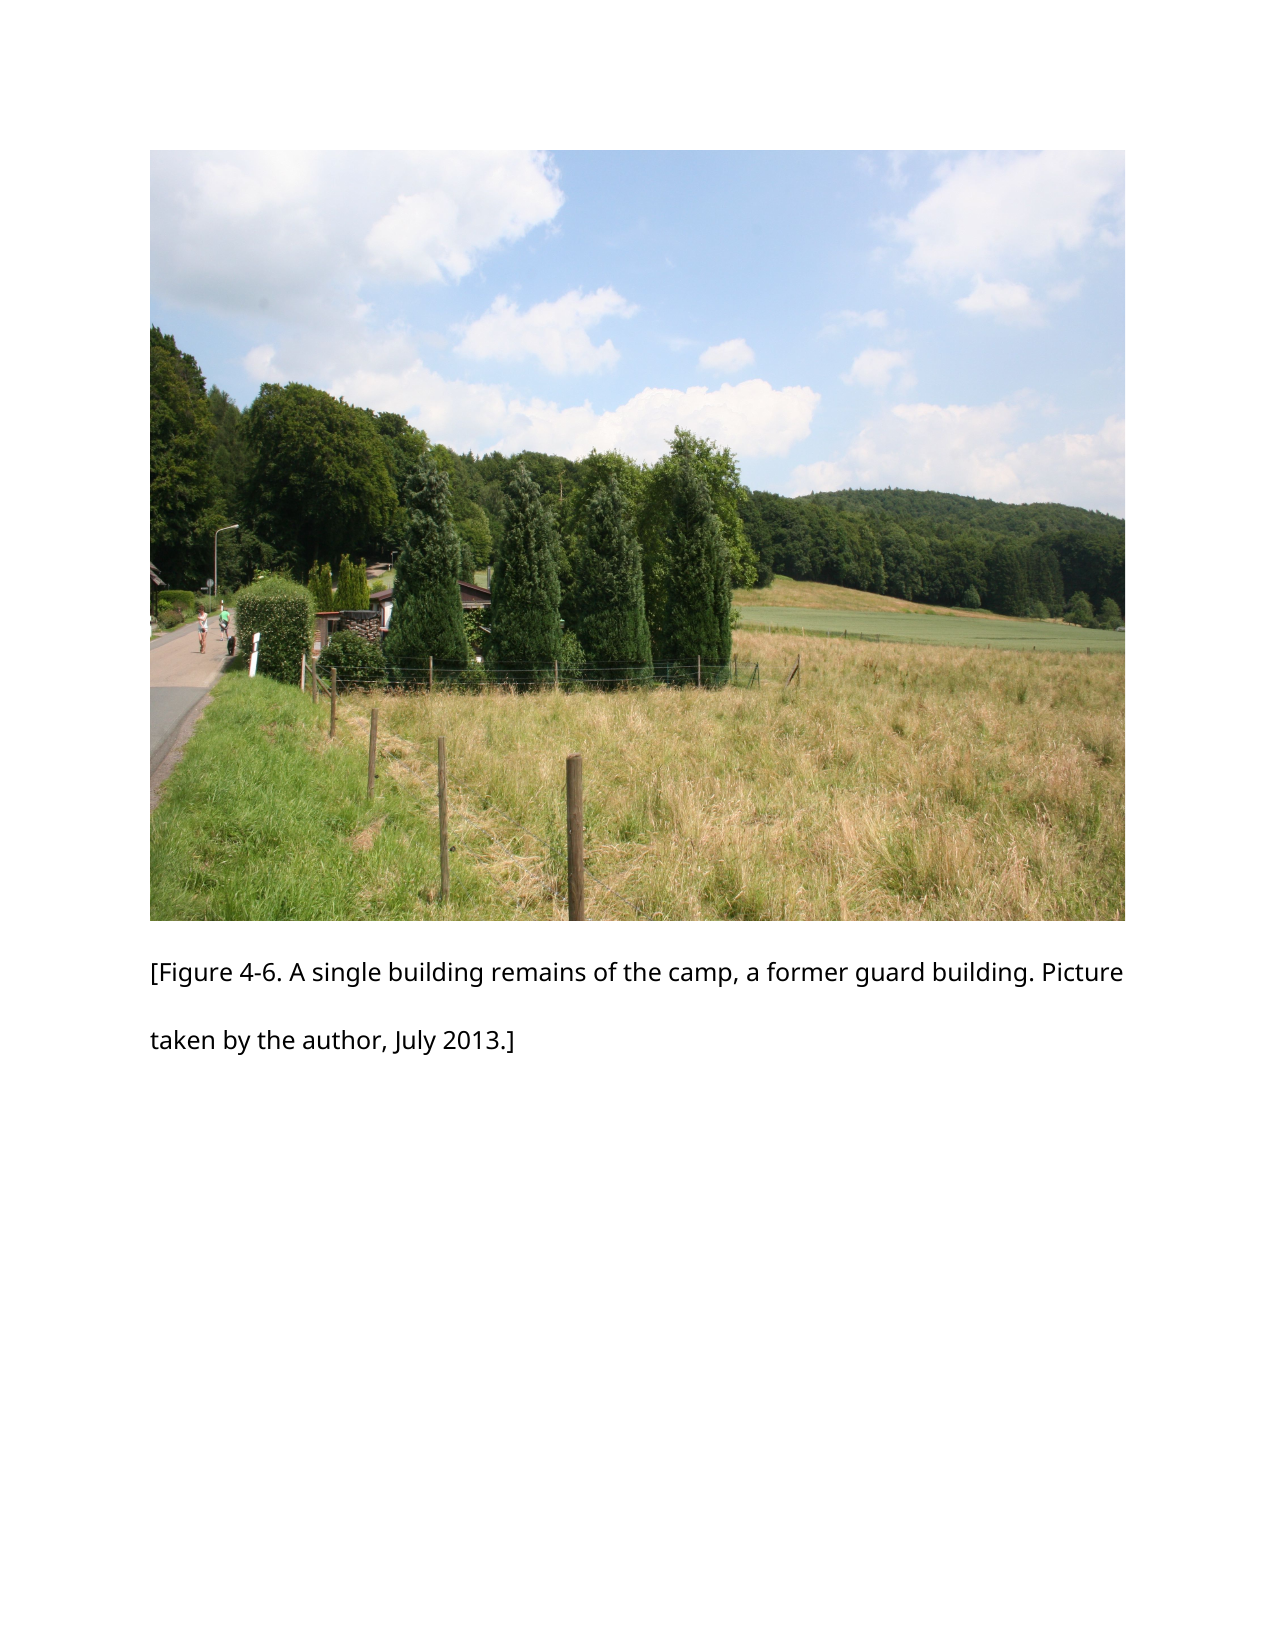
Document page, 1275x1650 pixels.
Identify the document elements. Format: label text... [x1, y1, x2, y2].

picture [150, 150, 1125, 921]
text [Figure 4-6. A single building remains of the camp, a former guard building. Picture taken by the author, July 2013.] [150, 955, 1125, 1057]
